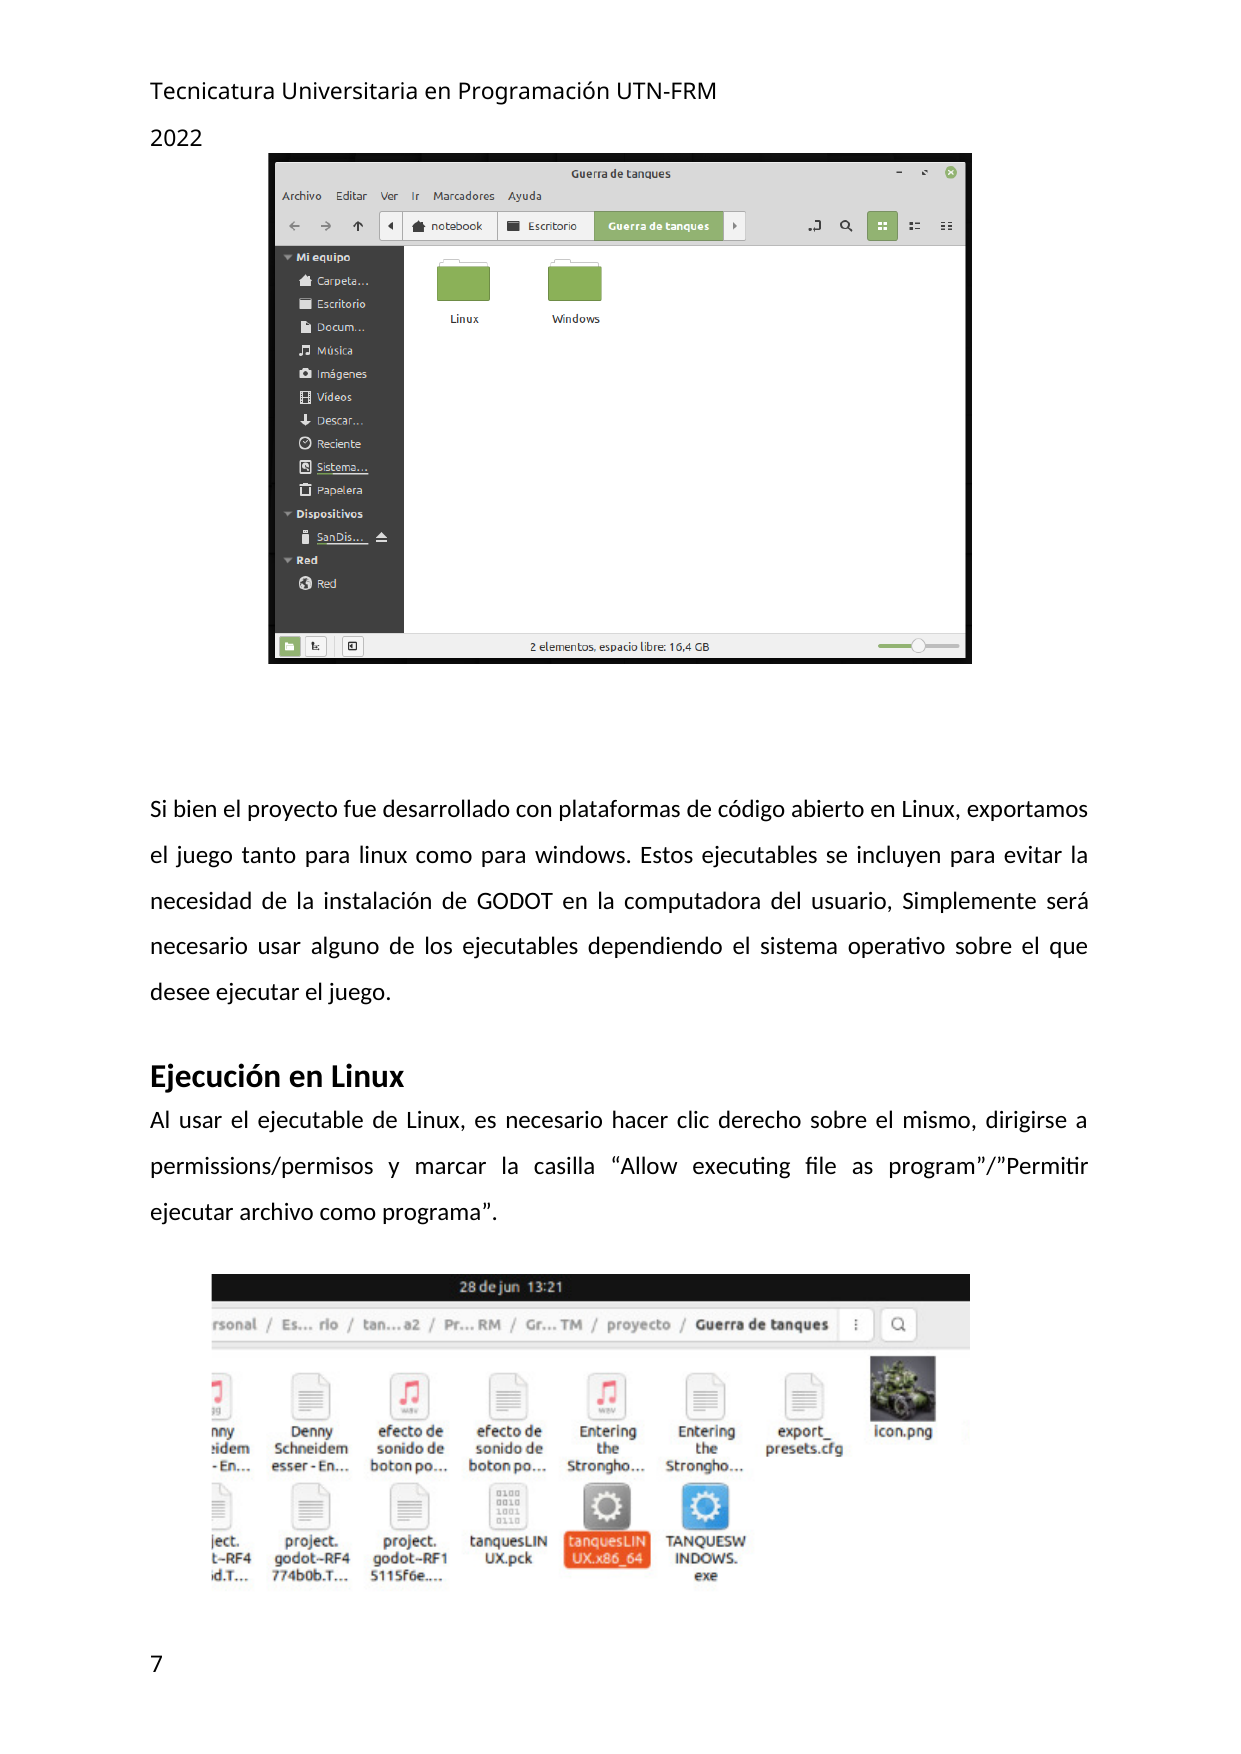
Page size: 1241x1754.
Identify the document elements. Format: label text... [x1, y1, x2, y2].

text Si bien el proyecto fue desarrollado con plataformas de código abierto en Linux, exportamos el juego tanto para linux como para windows. Estos ejecutables se incluyen para evitar la necesidad de la instalación de GODOT en la computadora del usuario, Simplemente será necesario usar alguno de los ejecutables dependiendo el sistema operativo sobre el que desee ejecutar el juego. [150, 793, 1090, 1007]
text Al usar el ejecutable de Linux, es necesario hacer clic derecho sobre el mismo, dirigirse a permissions/permisos y marcar la casilla “Allow executing file as program”/”Permitir ejecutar archivo como programa”. [150, 1104, 1090, 1226]
picture [268, 153, 972, 664]
picture [211, 1274, 970, 1619]
subtitle Ejecución en Linux [150, 1055, 1090, 1096]
